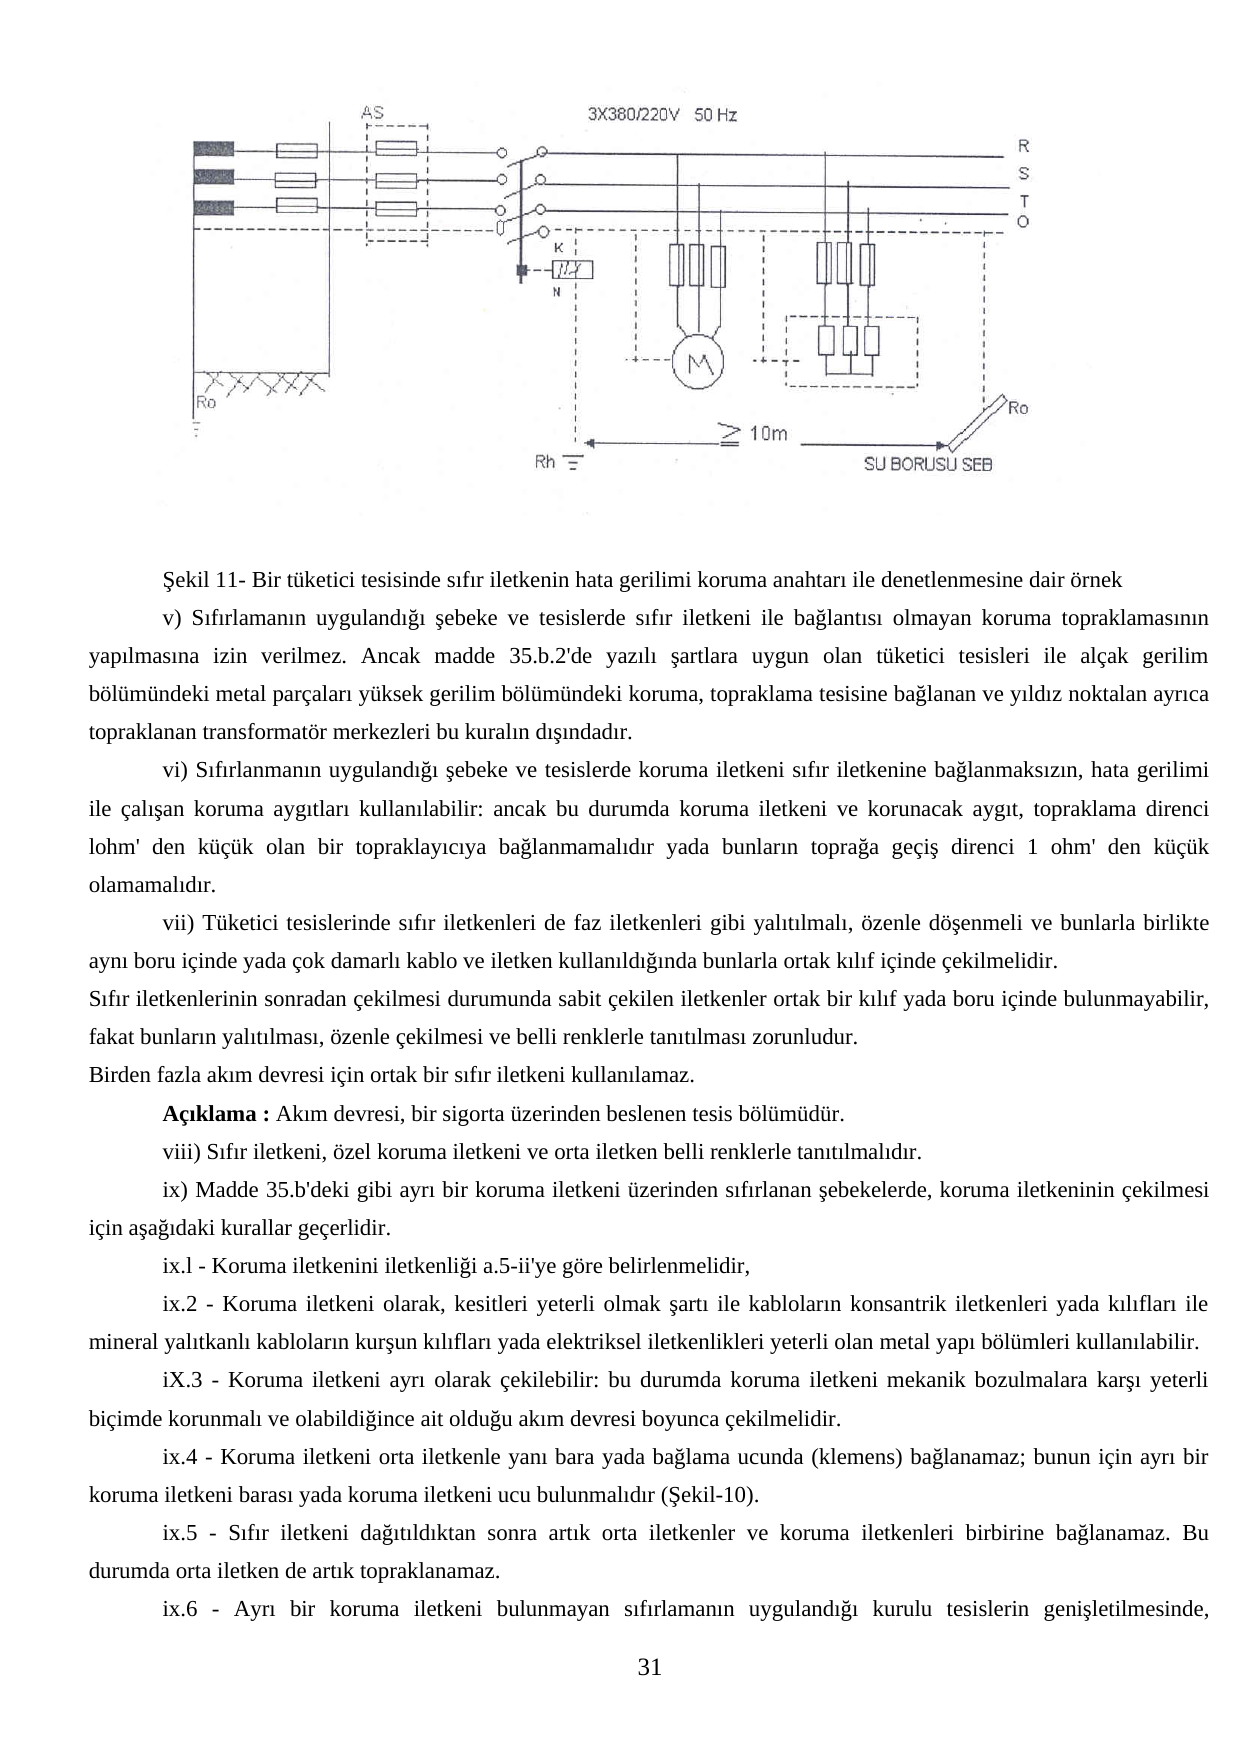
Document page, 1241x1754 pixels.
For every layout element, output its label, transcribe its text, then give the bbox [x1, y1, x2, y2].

text vii) Tüketici tesislerinde sıfır iletkenleri de faz iletkenleri gibi yalıtılmalı, özenle döşenmeli ve bunlarla birlikte aynı boru içinde yada çok damarlı kablo ve iletken kullanıldığında bunlarla ortak kılıf içinde çekilmelidir. [88, 910, 1211, 973]
text viii) Sıfır iletkeni, özel koruma iletkeni ve orta iletken belli renklerle tanıtılmalıdır. [88, 1139, 1211, 1164]
text v) Sıfırlamanın uygulandığı şebeke ve tesislerde sıfır iletkeni ile bağlantısı olmayan koruma topraklamasının yapılmasına izin verilmez. Ancak madde 35.b.2'de yazılı şartlara uygun olan tüketici tesisleri ile alçak gerilim bölümündeki metal parçaları yüksek gerilim bölümündeki koruma, topraklama tesisine bağlanan ve yıldız noktalan ayrıca topraklanan transformatör merkezleri bu kuralın dışındadır. [88, 605, 1211, 745]
text Şekil 11- Bir tüketici tesisinde sıfır iletkenin hata gerilimi koruma anahtarı ile denetlenmesine dair örnek [88, 567, 1211, 592]
text ix.4 - Koruma iletkeni orta iletkenle yanı bara yada bağlama ucunda (klemens) bağlanamaz; bunun için ayrı bir koruma iletkeni barası yada koruma iletkeni ucu bulunmalıdır (Şekil-10). [88, 1444, 1211, 1507]
text ix.2 - Koruma iletkeni olarak, kesitleri yeterli olmak şartı ile kabloların konsantrik iletkenleri yada kılıfları ile mineral yalıtkanlı kabloların kurşun kılıfları yada elektriksel iletkenlikleri yeterli olan metal yapı bölümleri kullanılabilir. [88, 1291, 1211, 1355]
text ix.l - Koruma iletkenini iletkenliği a.5-ii'ye göre belirlenmelidir, [88, 1253, 1211, 1278]
text Birden fazla akım devresi için ortak bir sıfır iletkeni kullanılamaz. [88, 1062, 1211, 1088]
text Açıklama : Akım devresi, bir sigorta üzerinden beslenen tesis bölümüdür. [88, 1101, 1211, 1126]
text Sıfır iletkenlerinin sonradan çekilmesi durumunda sabit çekilen iletkenler ortak bir kılıf yada boru içinde bulunmayabilir, fakat bunların yalıtılması, özenle çekilmesi ve belli renklerle tanıtılması zorunludur. [88, 986, 1211, 1050]
text ix) Madde 35.b'deki gibi ayrı bir koruma iletkeni üzerinden sıfırlanan şebekelerde, koruma iletkeninin çekilmesi için aşağıdaki kurallar geçerlidir. [88, 1177, 1211, 1240]
text vi) Sıfırlanmanın uygulandığı şebeke ve tesislerde koruma iletkeni sıfır iletkenine bağlanmaksızın, hata gerilimi ile çalışan koruma aygıtları kullanılabilir: ancak bu durumda koruma iletkeni ve korunacak aygıt, topraklama direnci lohm' den küçük olan bir topraklayıcıya bağlanmamalıdır yada bunların toprağa geçiş direnci 1 ohm' den küçük olamamalıdır. [88, 757, 1211, 897]
text iX.3 - Koruma iletkeni ayrı olarak çekilebilir: bu durumda koruma iletkeni mekanik bozulmalara karşı yeterli biçimde korunmalı ve olabildiğince ait olduğu akım devresi boyunca çekilmelidir. [88, 1367, 1211, 1431]
text ix.5 - Sıfır iletkeni dağıtıldıktan sonra artık orta iletkenler ve koruma iletkenleri birbirine bağlanamaz. Bu durumda orta iletken de artık topraklanamaz. [88, 1520, 1211, 1583]
text ix.6 - Ayrı bir koruma iletkeni bulunmayan sıfırlamanın uygulandığı kurulu tesislerin genişletilmesinde, [88, 1596, 1211, 1622]
picture [149, 81, 1102, 516]
